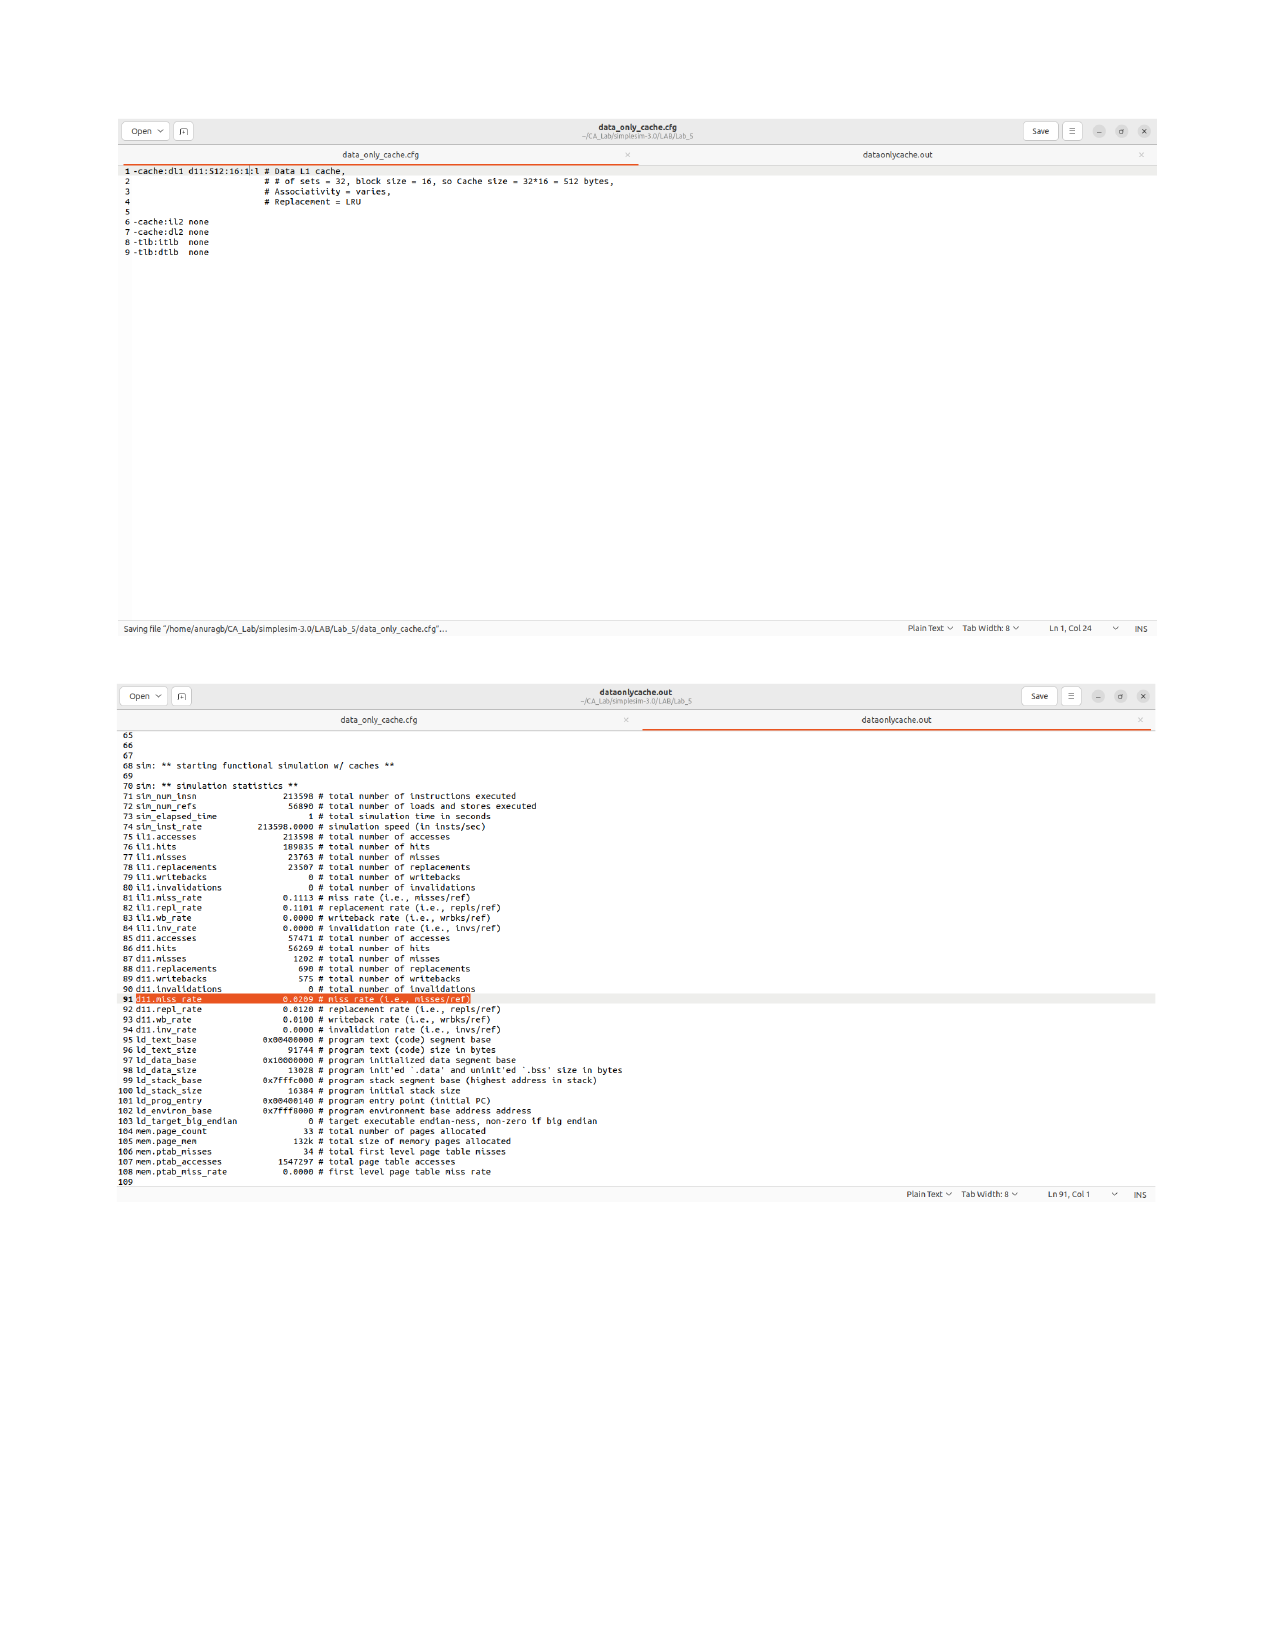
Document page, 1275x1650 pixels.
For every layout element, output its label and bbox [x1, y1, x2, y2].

picture [116, 683, 1156, 1202]
picture [118, 118, 1157, 636]
